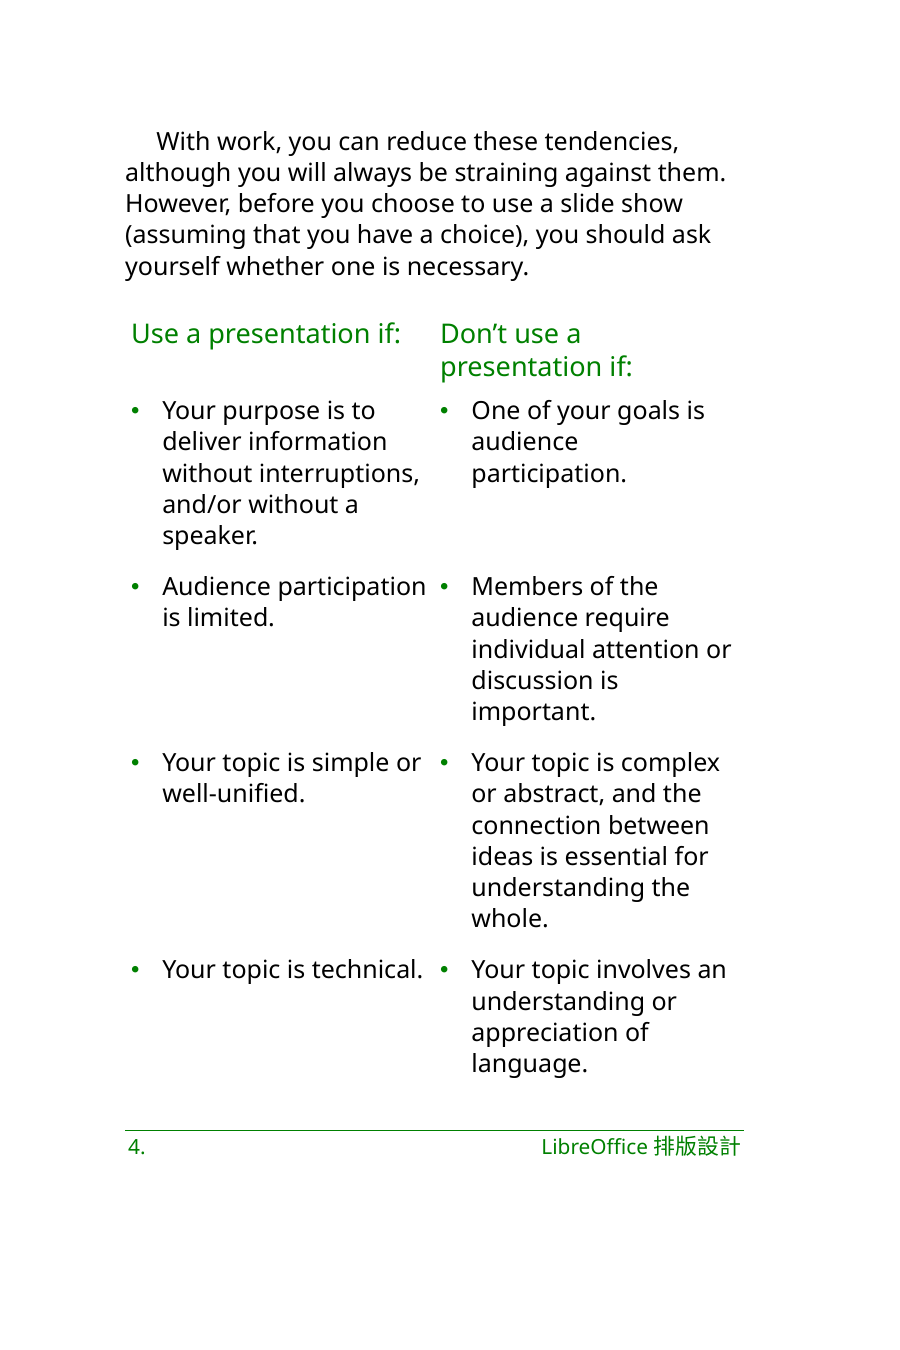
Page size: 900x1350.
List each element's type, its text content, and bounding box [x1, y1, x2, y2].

table_cell Your purpose is to deliver information without interruptions, and/or without a speaker. [125, 389, 434, 565]
table_header Don’t use a presentation if: [434, 311, 744, 389]
table_cell Your topic is simple or well-unified. [125, 741, 434, 948]
table_cell Audience participation is limited. [125, 565, 434, 741]
table_cell Members of the audience require individual attention or discussion is important. [434, 565, 744, 741]
text With work, you can reduce these tendencies, although you will always be straining against them. However, before you choose to use a slide show (assuming that you have a choice), you should ask yourself whether one is necessary. [125, 125, 744, 281]
table_cell One of your goals is audience participation. [434, 389, 744, 565]
table_cell Your topic involves an understanding or appreciation of language. [434, 948, 744, 1093]
table_cell Your topic is complex or abstract, and the connection between ideas is essential for understanding the whole. [434, 741, 744, 948]
table_cell Your topic is technical. [125, 948, 434, 1093]
table_header Use a presentation if: [125, 311, 434, 389]
